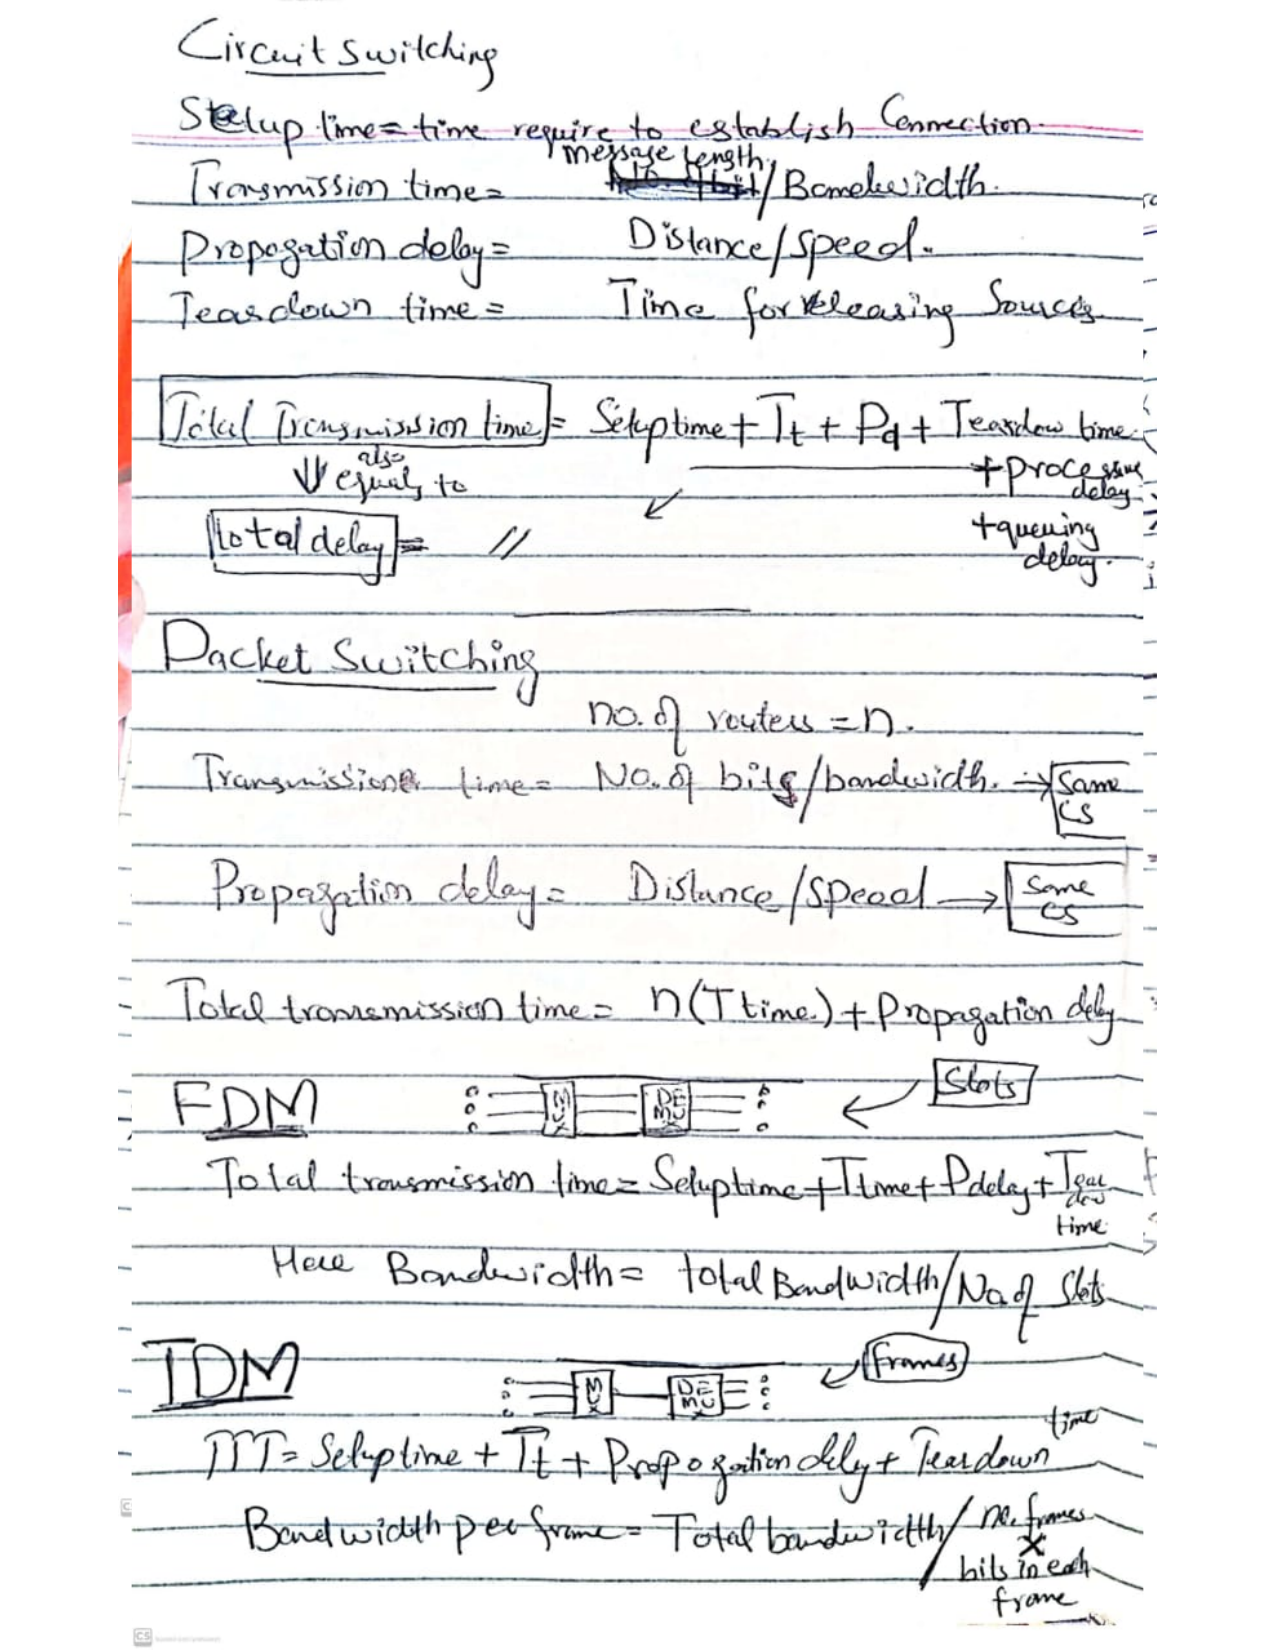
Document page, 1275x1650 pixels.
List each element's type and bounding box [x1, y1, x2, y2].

picture [118, 0, 1157, 1650]
